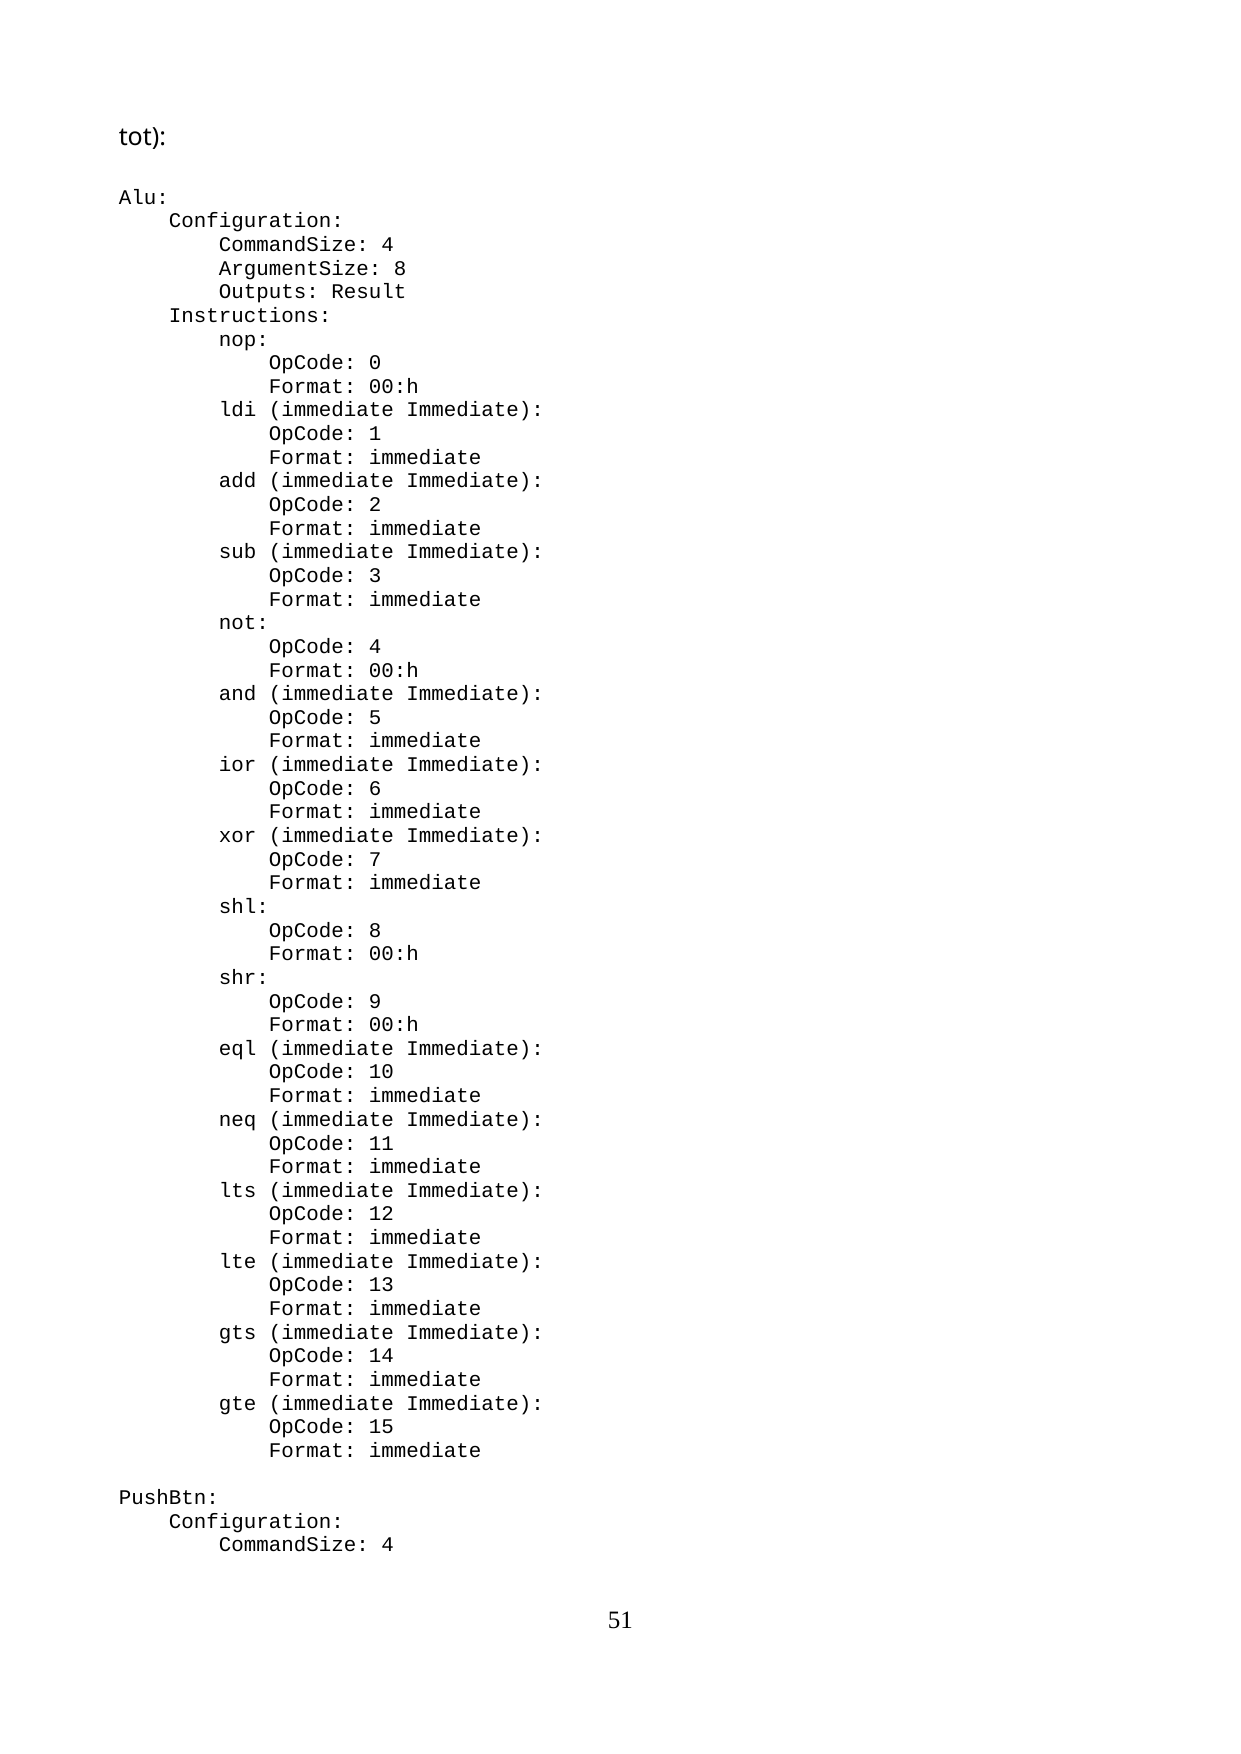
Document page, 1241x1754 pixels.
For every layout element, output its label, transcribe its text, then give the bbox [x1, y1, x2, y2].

text Format: immediate [118, 447, 1122, 470]
text CommandSize: 4 [118, 1534, 1122, 1558]
text Configuration: [118, 1511, 1122, 1534]
text OpCode: 14 [118, 1345, 1122, 1369]
text OpCode: 10 [118, 1062, 1122, 1085]
text ldi (immediate Immediate): [118, 399, 1122, 423]
text Format: 00:h [118, 1014, 1122, 1038]
text OpCode: 5 [118, 707, 1122, 731]
text Alu: [118, 187, 1122, 210]
text Format: immediate [118, 1298, 1122, 1322]
text OpCode: 13 [118, 1274, 1122, 1298]
text OpCode: 9 [118, 991, 1122, 1014]
text Format: immediate [118, 1156, 1122, 1180]
text Format: 00:h [118, 659, 1122, 683]
text neq (immediate Immediate): [118, 1109, 1122, 1132]
text shr: [118, 967, 1122, 991]
text Format: immediate [118, 731, 1122, 754]
text Format: immediate [118, 1440, 1122, 1463]
text Format: immediate [118, 518, 1122, 541]
text OpCode: 2 [118, 494, 1122, 518]
text Format: immediate [118, 872, 1122, 896]
text lts (immediate Immediate): [118, 1180, 1122, 1203]
text nop: [118, 328, 1122, 352]
text OpCode: 0 [118, 352, 1122, 376]
text ArgumentSize: 8 [118, 258, 1122, 281]
text shl: [118, 896, 1122, 920]
text OpCode: 12 [118, 1203, 1122, 1227]
text eql (immediate Immediate): [118, 1038, 1122, 1062]
text not: [118, 612, 1122, 636]
text OpCode: 11 [118, 1132, 1122, 1156]
text CommandSize: 4 [118, 234, 1122, 258]
text Outputs: Result [118, 281, 1122, 305]
text PushBtn: [118, 1487, 1122, 1511]
text ior (immediate Immediate): [118, 754, 1122, 778]
text xor (immediate Immediate): [118, 825, 1122, 849]
text OpCode: 3 [118, 565, 1122, 589]
text Format: 00:h [118, 943, 1122, 967]
text Format: immediate [118, 589, 1122, 612]
text Instructions: [118, 305, 1122, 328]
text add (immediate Immediate): [118, 470, 1122, 494]
text lte (immediate Immediate): [118, 1251, 1122, 1274]
text Format: immediate [118, 801, 1122, 825]
text Format: immediate [118, 1085, 1122, 1109]
text OpCode: 6 [118, 778, 1122, 801]
text OpCode: 8 [118, 920, 1122, 943]
text OpCode: 1 [118, 423, 1122, 447]
text Format: immediate [118, 1369, 1122, 1393]
text sub (immediate Immediate): [118, 541, 1122, 565]
text gte (immediate Immediate): [118, 1393, 1122, 1416]
text and (immediate Immediate): [118, 683, 1122, 707]
text Format: 00:h [118, 376, 1122, 399]
text tot): [118, 118, 1122, 153]
text OpCode: 15 [118, 1416, 1122, 1440]
text Format: immediate [118, 1227, 1122, 1251]
text OpCode: 4 [118, 636, 1122, 659]
text Configuration: [118, 210, 1122, 234]
text OpCode: 7 [118, 849, 1122, 872]
text gts (immediate Immediate): [118, 1322, 1122, 1345]
